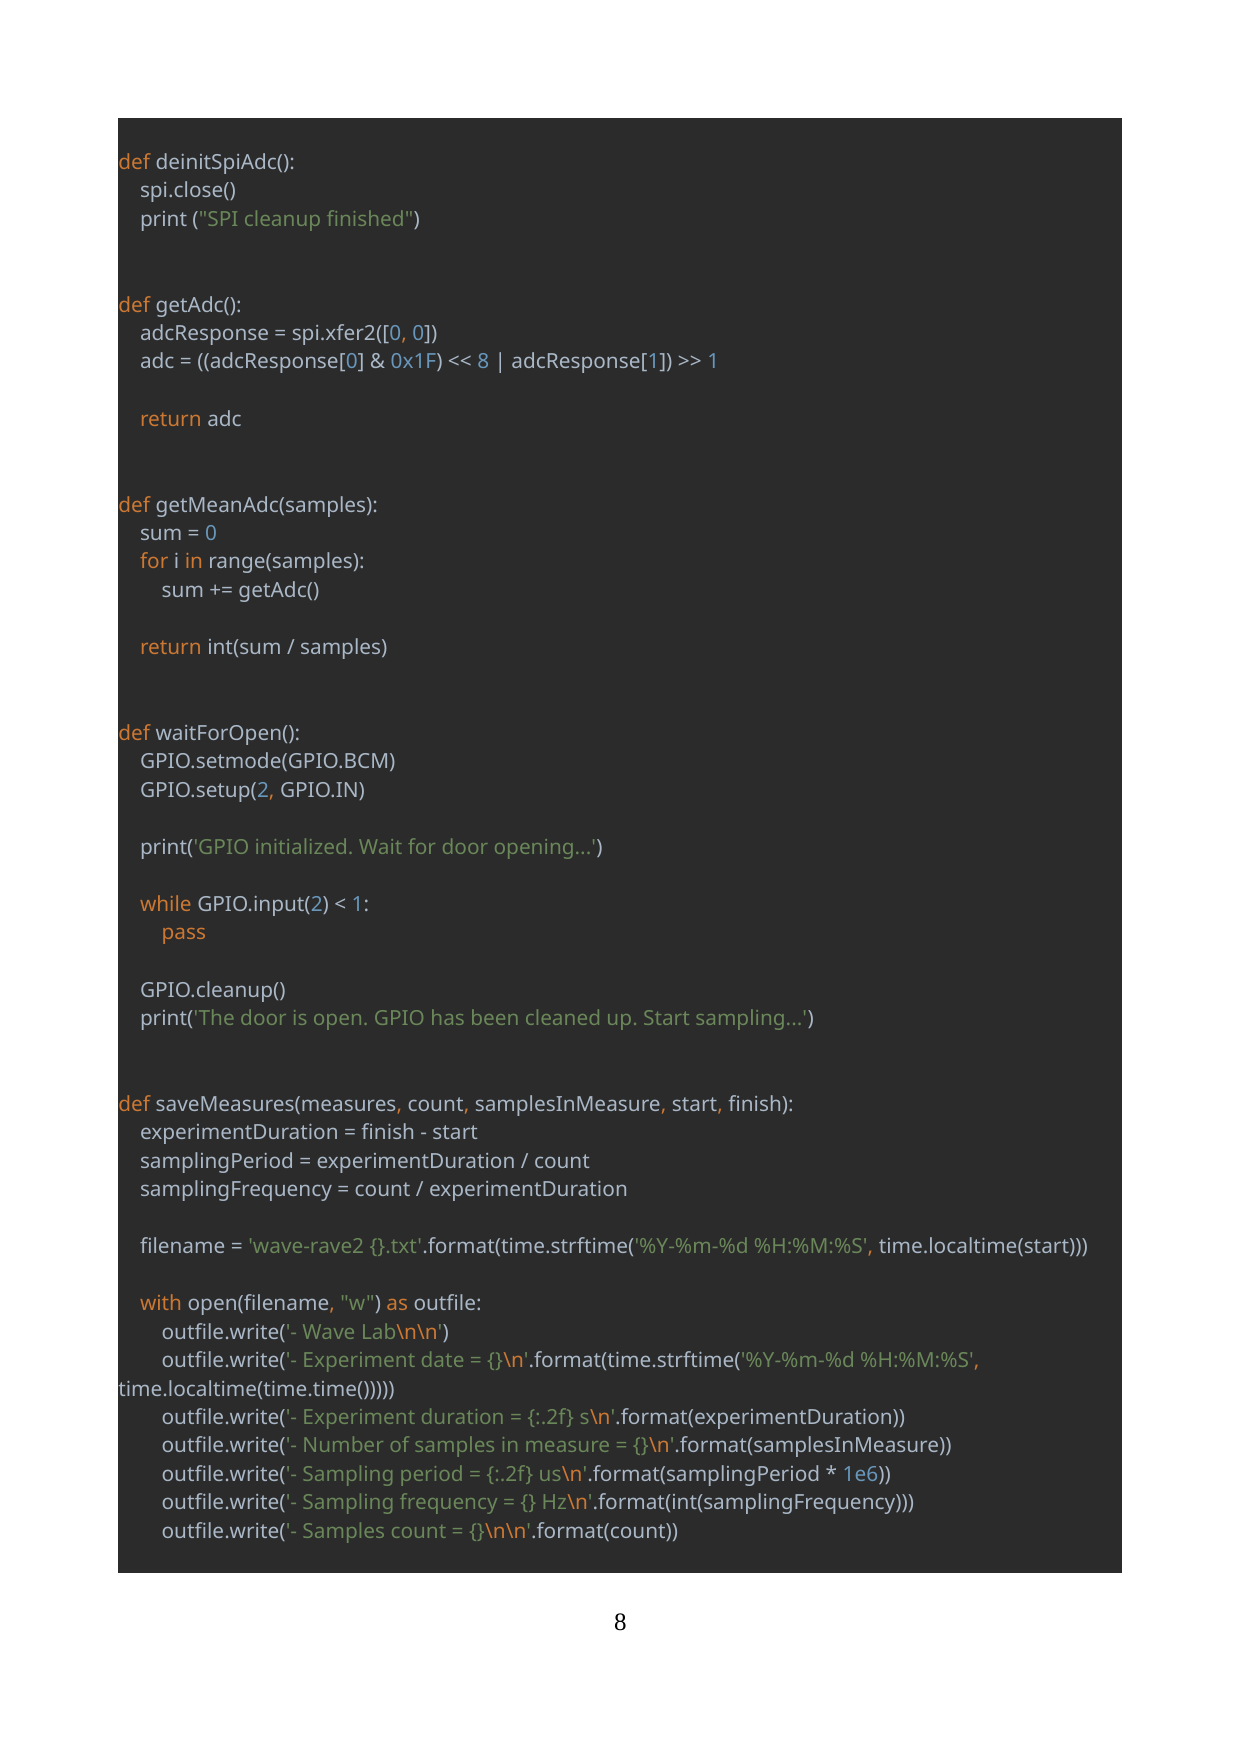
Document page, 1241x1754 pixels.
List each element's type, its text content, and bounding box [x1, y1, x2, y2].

text def deinitSpiAdc(): spi.close() print ("SPI cleanup finished") def getAdc(): adcResponse = spi.xfer2([0, 0]) adc = ((adcResponse[0] & 0x1F) << 8 | adcResponse[1]) >> 1 return adc def getMeanAdc(samples): sum = 0 for i in range(samples): sum += getAdc() return int(sum / samples) def waitForOpen(): GPIO.setmode(GPIO.BCM) GPIO.setup(2, GPIO.IN) print('GPIO initialized. Wait for door opening...') while GPIO.input(2) < 1: pass GPIO.cleanup() print('The door is open. GPIO has been cleaned up. Start sampling...') def saveMeasures(measures, count, samplesInMeasure, start, finish): experimentDuration = finish - start samplingPeriod = experimentDuration / count samplingFrequency = count / experimentDuration filename = 'wave-rave2 {}.txt'.format(time.strftime('%Y-%m-%d %H:%M:%S', time.localtime(start))) with open(filename, "w") as outfile: outfile.write('- Wave Lab\n\n') outfile.write('- Experiment date = {}\n'.format(time.strftime('%Y-%m-%d %H:%M:%S', time.localtime(time.time())))) outfile.write('- Experiment duration = {:.2f} s\n'.format(experimentDuration)) outfile.write('- Number of samples in measure = {}\n'.format(samplesInMeasure)) outfile.write('- Sampling period = {:.2f} us\n'.format(samplingPeriod * 1e6)) outfile.write('- Sampling frequency = {} Hz\n'.format(int(samplingFrequency))) outfile.write('- Samples count = {}\n\n'.format(count)) [118, 118, 1122, 1573]
